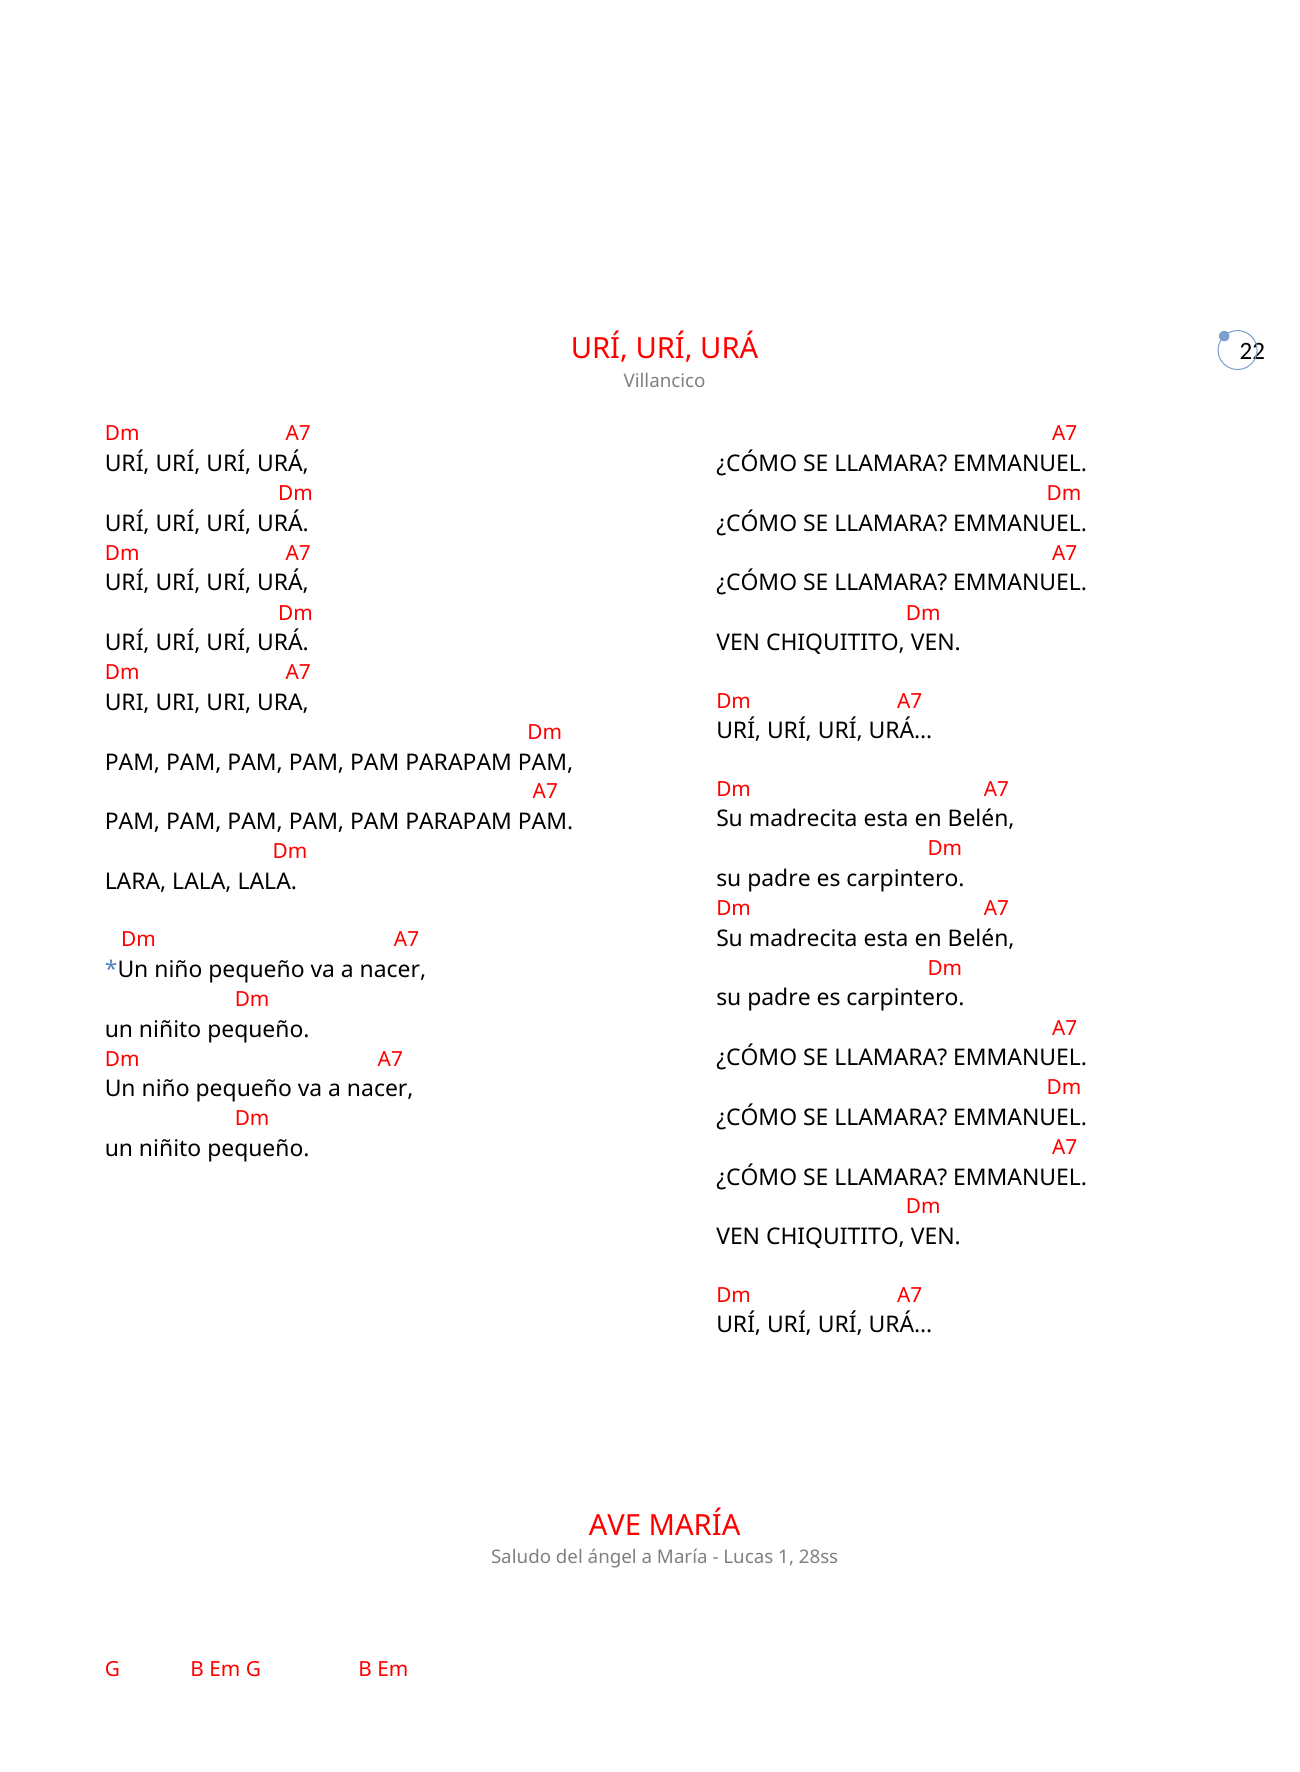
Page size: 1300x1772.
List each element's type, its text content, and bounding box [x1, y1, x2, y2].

text Saludo del ángel a María - Lucas 1, 28ss [104, 1544, 1224, 1569]
text ¿CÓMO SE LLAMARA? EMMANUEL. [716, 447, 1224, 478]
text Dm [716, 1192, 1224, 1220]
text Dm [104, 717, 613, 745]
text VEN CHIQUITITO, VEN. [716, 626, 1224, 657]
text A7 [716, 1132, 1224, 1160]
text Un niño pequeño va a nacer, [104, 1072, 613, 1103]
text A7 [104, 777, 613, 805]
text A7 [716, 418, 1224, 447]
text Dm [104, 984, 613, 1013]
text URÍ, URÍ, URÍ, URÁ, [104, 447, 613, 478]
text A7 [716, 538, 1224, 566]
text A7 [716, 1013, 1224, 1041]
text URÍ, URÍ, URÍ, URÁ, [104, 566, 613, 598]
text Dm A7 [104, 418, 613, 447]
text Su madrecita esta en Belén, [716, 922, 1224, 953]
text Dm A7 [104, 924, 613, 953]
text ¿CÓMO SE LLAMARA? EMMANUEL. [716, 1041, 1224, 1072]
text ¿CÓMO SE LLAMARA? EMMANUEL. [716, 1160, 1224, 1192]
text Dm [716, 953, 1224, 981]
text URÍ, URÍ, URÁ [104, 328, 1224, 367]
text Dm [104, 836, 613, 865]
text Dm [716, 478, 1224, 507]
text Dm A7 [716, 686, 1224, 714]
text Dm [716, 1072, 1224, 1101]
text AVE MARÍA [104, 1504, 1224, 1544]
text ¿CÓMO SE LLAMARA? EMMANUEL. [716, 1101, 1224, 1132]
text ¿CÓMO SE LLAMARA? EMMANUEL. [716, 566, 1224, 598]
text LARA, LALA, LALA. [104, 865, 613, 896]
text URI, URI, URI, URA, [104, 686, 613, 717]
text URÍ, URÍ, URÍ, URÁ. [104, 626, 613, 657]
text un niñito pequeño. [104, 1132, 613, 1163]
text URÍ, URÍ, URÍ, URÁ… [716, 1308, 1224, 1339]
text PAM, PAM, PAM, PAM, PAM PARAPAM PAM. [104, 805, 613, 836]
text ¿CÓMO SE LLAMARA? EMMANUEL. [716, 507, 1224, 538]
text un niñito pequeño. [104, 1013, 613, 1044]
text su padre es carpintero. [716, 981, 1224, 1013]
text Dm [104, 598, 613, 626]
text URÍ, URÍ, URÍ, URÁ. [104, 507, 613, 538]
text Dm A7 [716, 1280, 1224, 1308]
text Su madrecita esta en Belén, [716, 802, 1224, 833]
text Dm [716, 598, 1224, 626]
text PAM, PAM, PAM, PAM, PAM PARAPAM PAM, [104, 745, 613, 777]
text Dm [104, 478, 613, 507]
text Dm A7 [104, 657, 613, 686]
text URÍ, URÍ, URÍ, URÁ… [716, 714, 1224, 745]
text VEN CHIQUITITO, VEN. [716, 1220, 1224, 1251]
text Dm A7 [104, 1044, 613, 1072]
text *Un niño pequeño va a nacer, [104, 953, 613, 984]
text G B Em G B Em [104, 1654, 1224, 1683]
text Dm [104, 1103, 613, 1132]
text Dm A7 [716, 774, 1224, 802]
text Villancico [104, 367, 1224, 393]
text Dm A7 [716, 893, 1224, 922]
text Dm [716, 833, 1224, 862]
text su padre es carpintero. [716, 862, 1224, 893]
text Dm A7 [104, 538, 613, 566]
